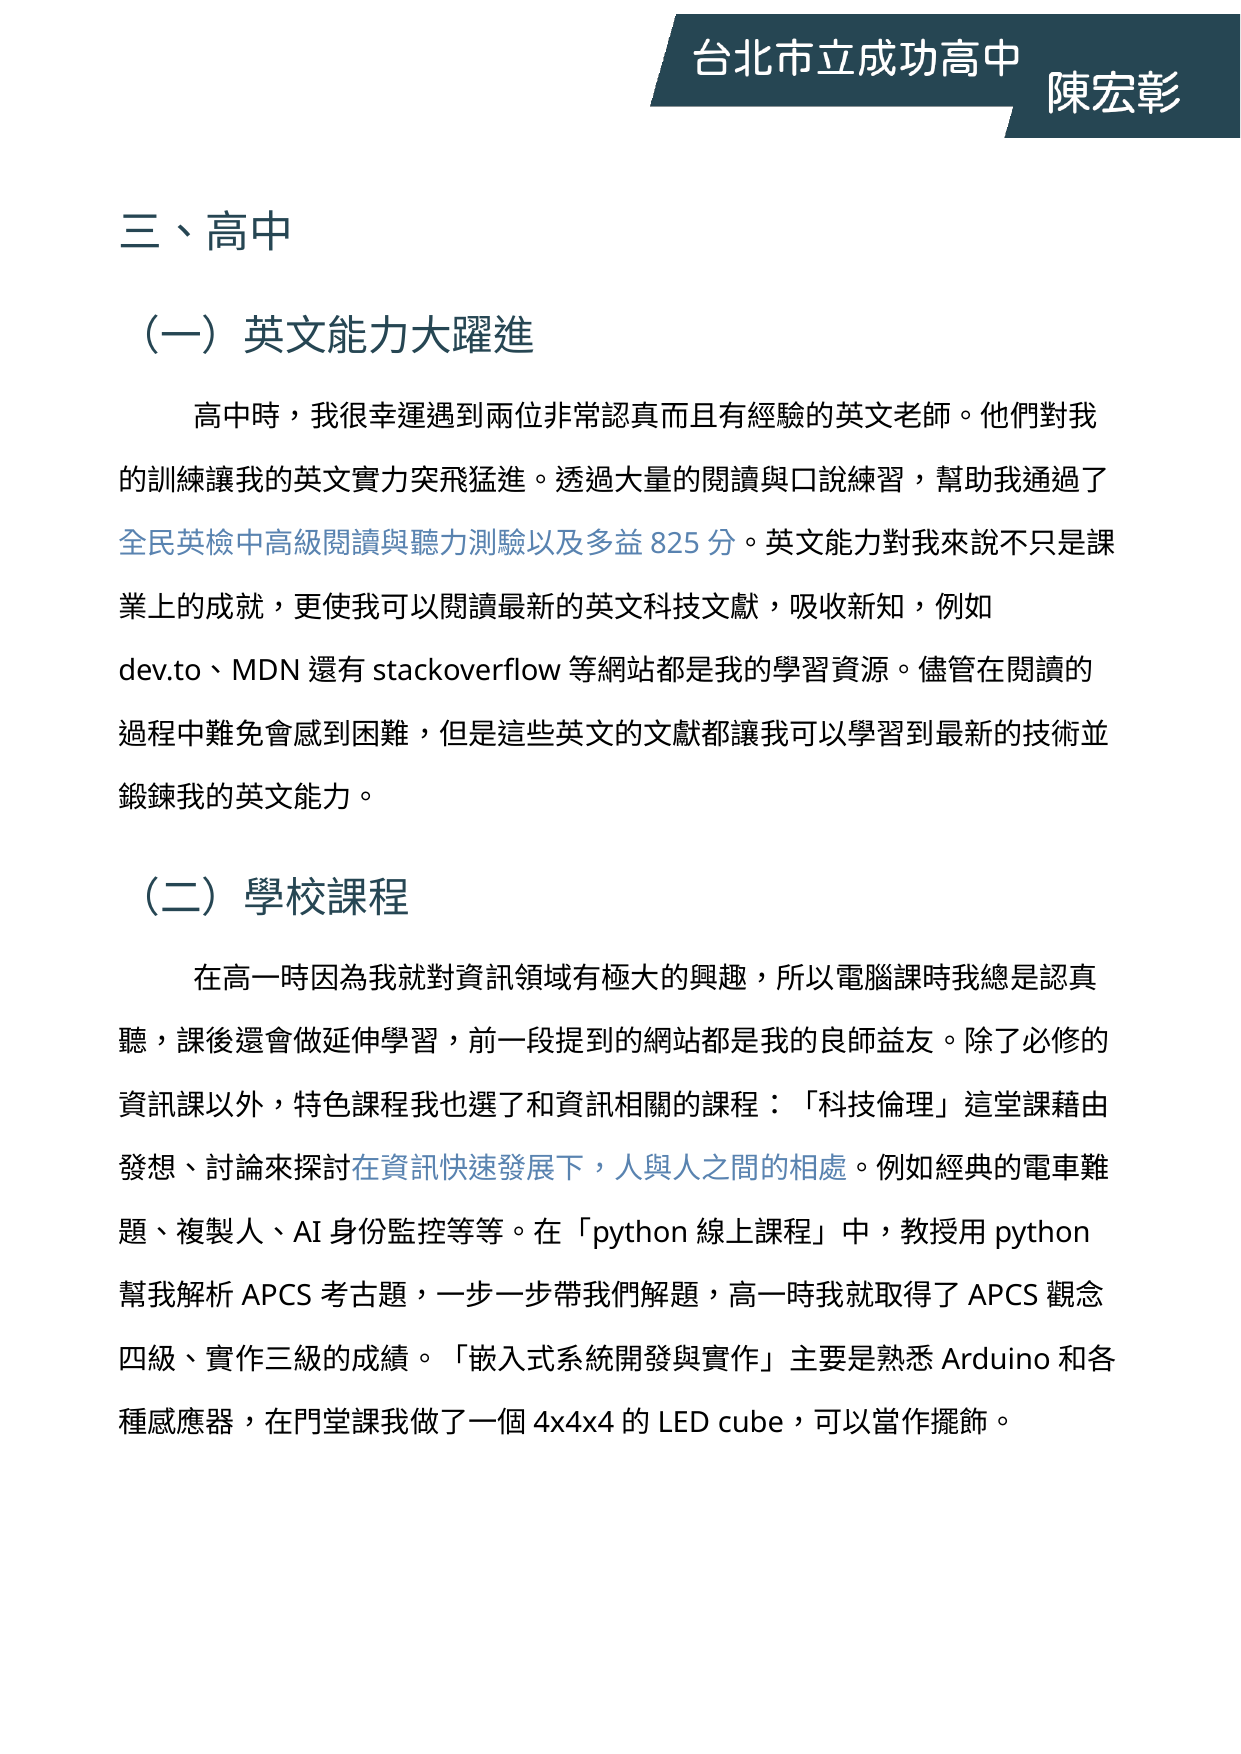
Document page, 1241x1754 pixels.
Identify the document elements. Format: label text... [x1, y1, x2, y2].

text 高中時，我很幸運遇到兩位非常認真而且有經驗的英文老師。他們對我的訓練讓我的英文實力突飛猛進。透過大量的閱讀與口說練習，幫助我通過了全民英檢中高級閱讀與聽力測驗以及多益 825 分。英文能力對我來說不只是課業上的成就，更使我可以閱讀最新的英文科技文獻，吸收新知，例如dev.to、MDN 還有stackoverflow 等網站都是我的學習資源。儘管在閱讀的過程中難免會感到困難，但是這些英文的文獻都讓我可以學習到最新的技術並鍛鍊我的英文能力。 [118, 393, 1122, 816]
subtitle 三、高中 [118, 196, 1122, 260]
subtitle （二）學校課程 [118, 864, 1122, 924]
text 在高一時因為我就對資訊領域有極大的興趣，所以電腦課時我總是認真聽，課後還會做延伸學習，前一段提到的網站都是我的良師益友。除了必修的資訊課以外，特色課程我也選了和資訊相關的課程：「科技倫理」這堂課藉由發想、討論來探討在資訊快速發展下，人與人之間的相處。例如經典的電車難題、複製人、AI 身份監控等等。在「python 線上課程」中，教授用 python 幫我解析 APCS 考古題，一步一步帶我們解題，高一時我就取得了 APCS 觀念四級、實作三級的成績。「嵌入式系統開發與實作」主要是熟悉 Arduino 和各種感應器，在門堂課我做了一個 4x4x4 的 LED cube，可以當作擺飾。 [118, 954, 1122, 1441]
subtitle （一）英文能力大躍進 [118, 302, 1122, 363]
picture [0, 0, 1241, 152]
